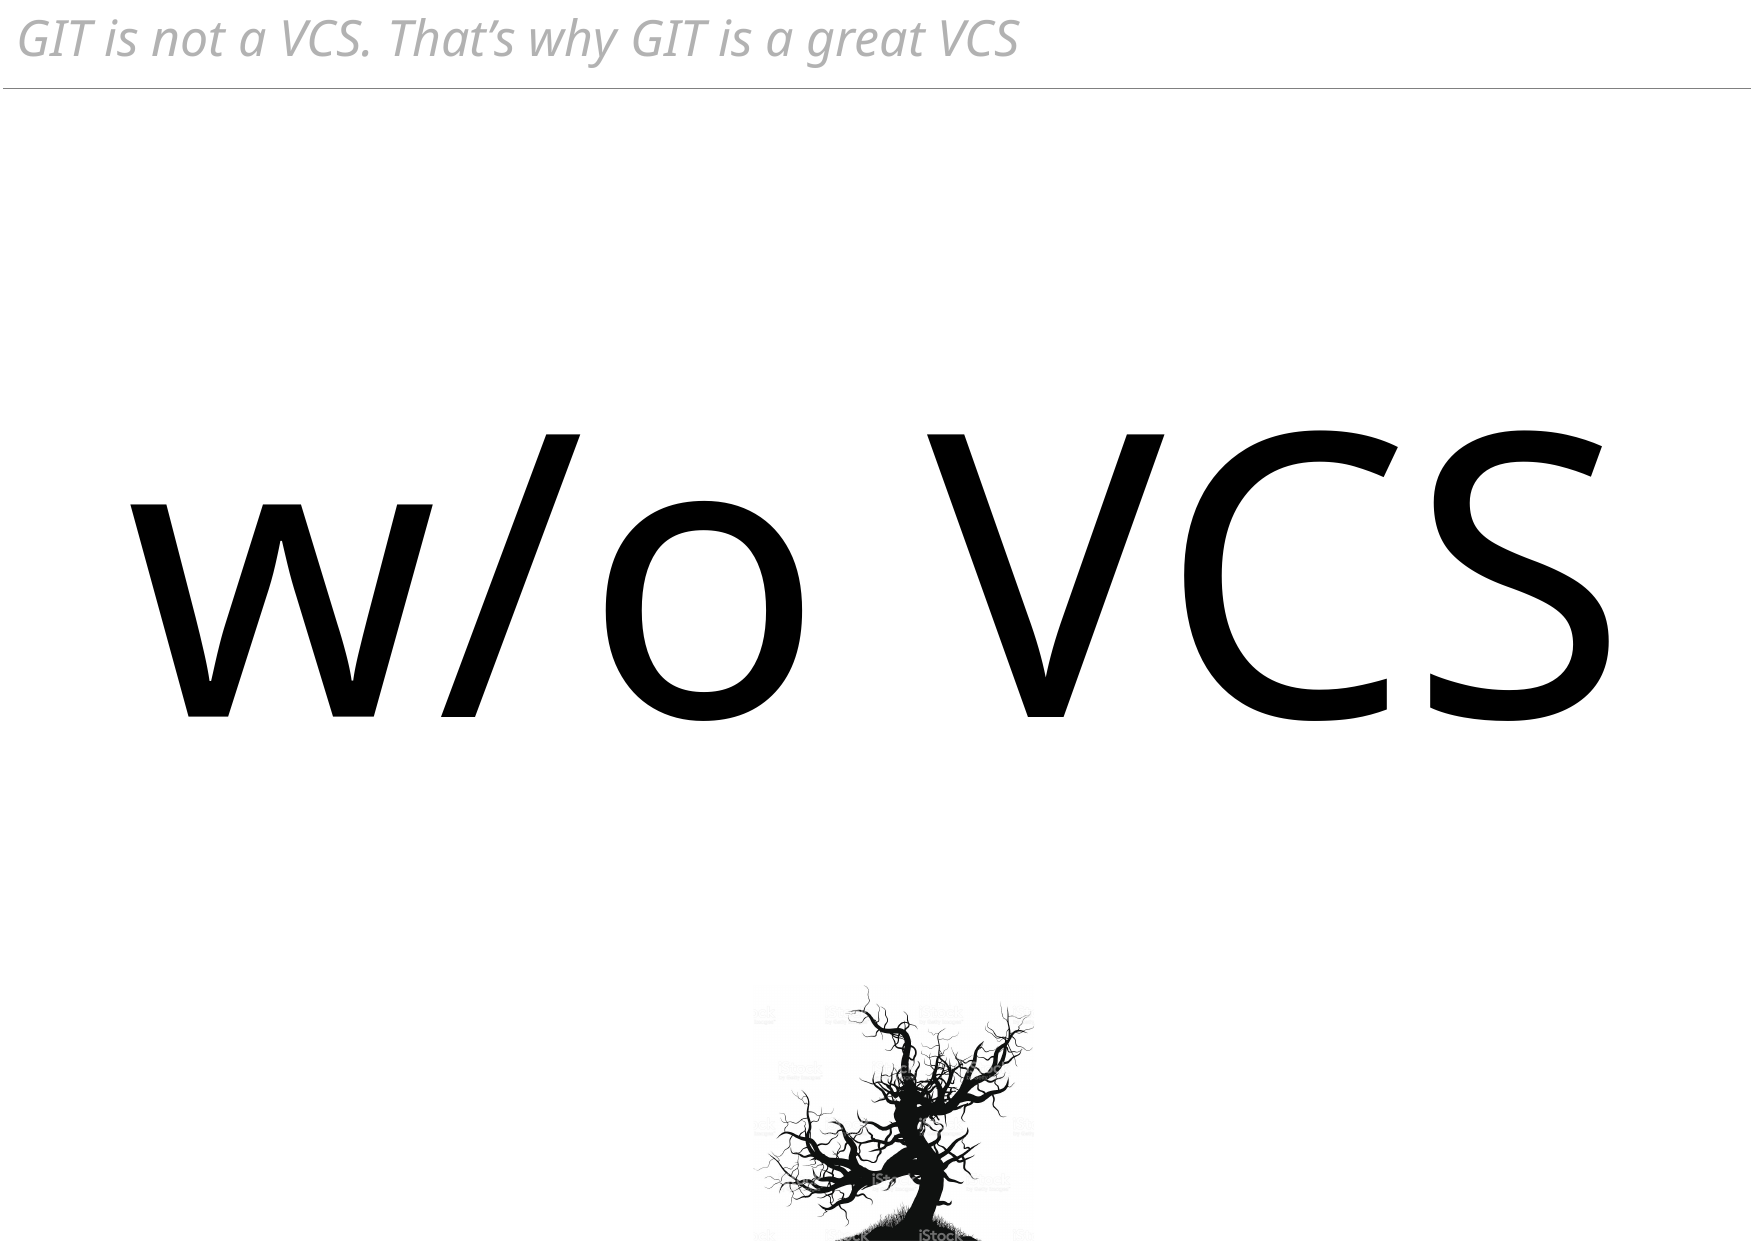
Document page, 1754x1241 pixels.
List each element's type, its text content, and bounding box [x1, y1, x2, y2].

picture [753, 985, 1035, 1241]
text w/o VCS [3, 294, 1751, 834]
